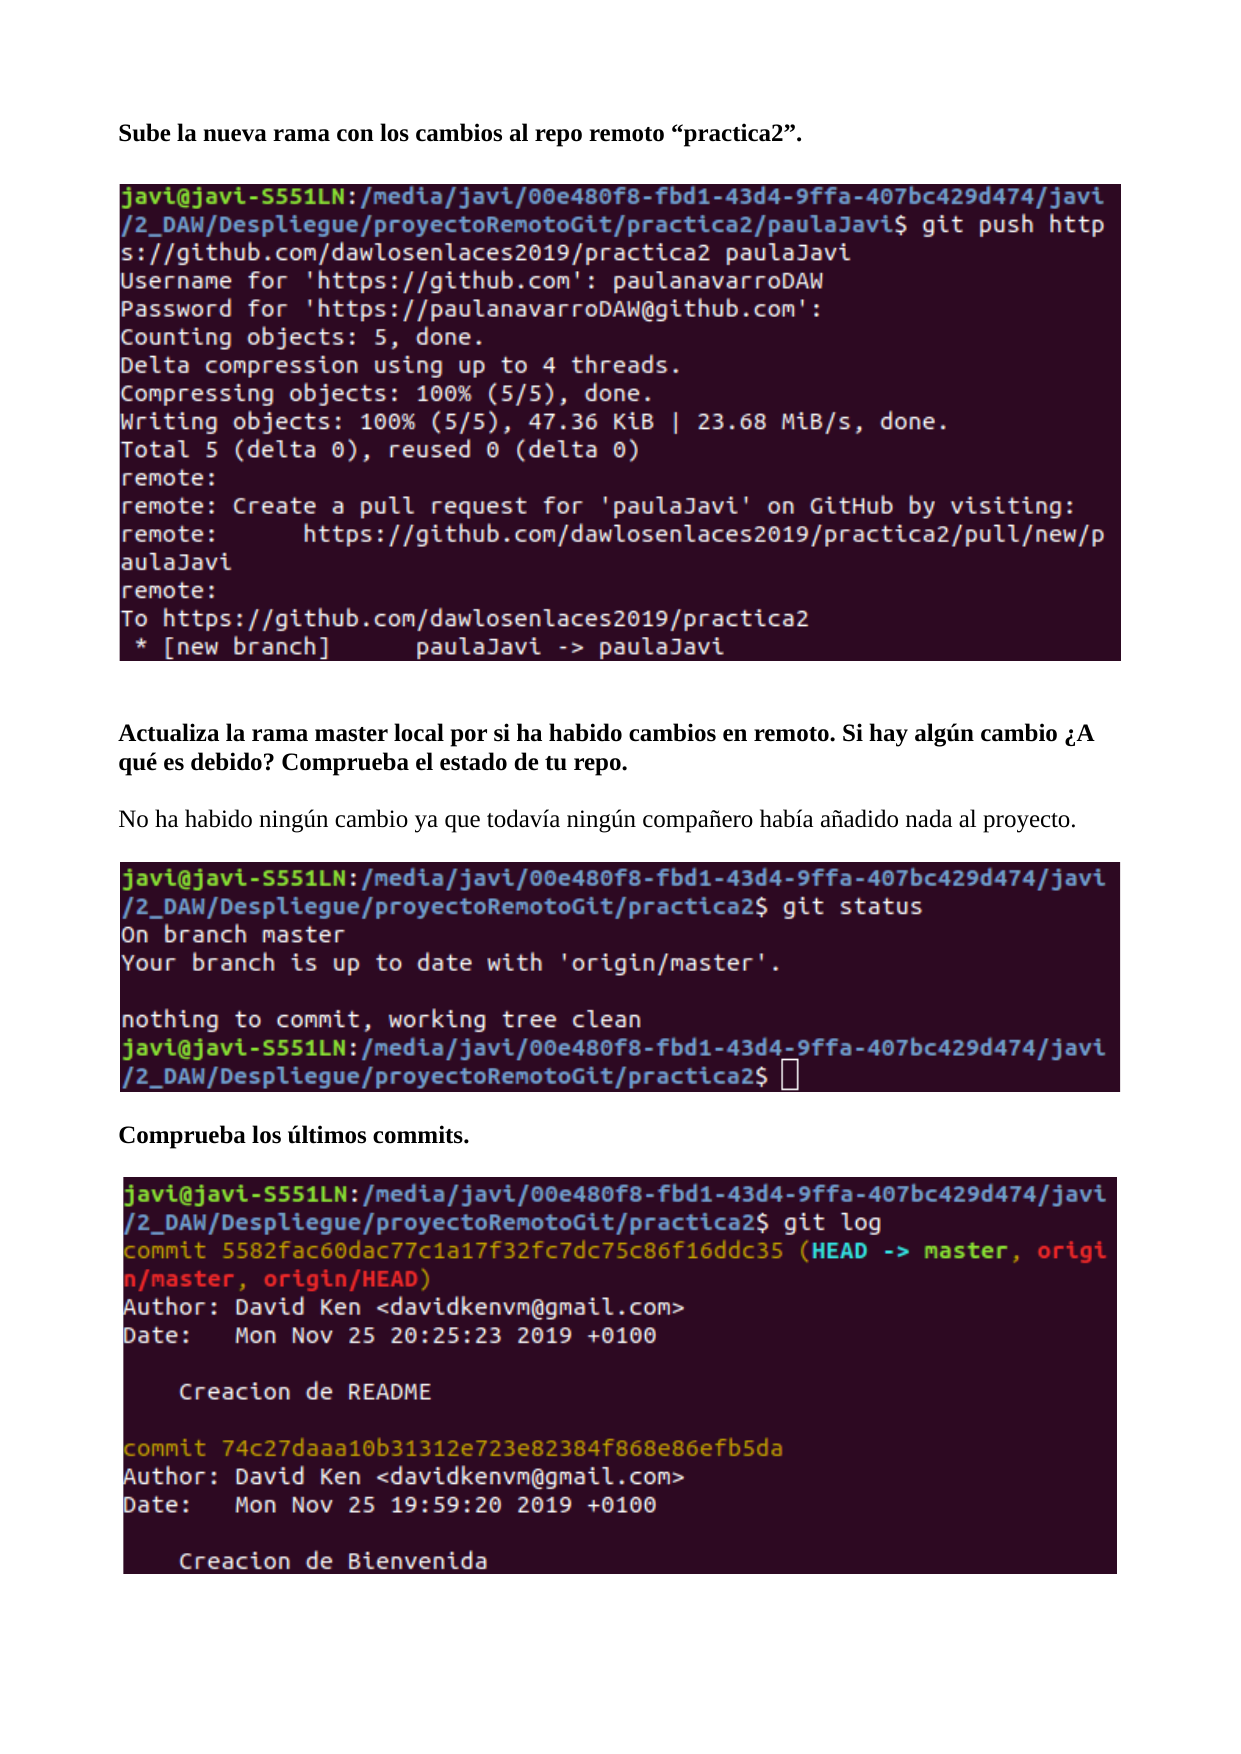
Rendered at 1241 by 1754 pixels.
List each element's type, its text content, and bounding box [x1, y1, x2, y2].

text Comprueba los últimos commits. [118, 1120, 1122, 1149]
text Sube la nueva rama con los cambios al repo remoto “practica2”. [118, 118, 1122, 147]
text qué es debido? Comprueba el estado de tu repo. [118, 747, 1122, 776]
picture [119, 184, 1121, 661]
text No ha habido ningún cambio ya que todavía ningún compañero había añadido nada al proyecto. [118, 804, 1122, 833]
text Actualiza la rama master local por si ha habido cambios en remoto. Si hay algún cambio ¿A [118, 718, 1122, 747]
picture [120, 862, 1121, 1092]
picture [123, 1177, 1117, 1574]
